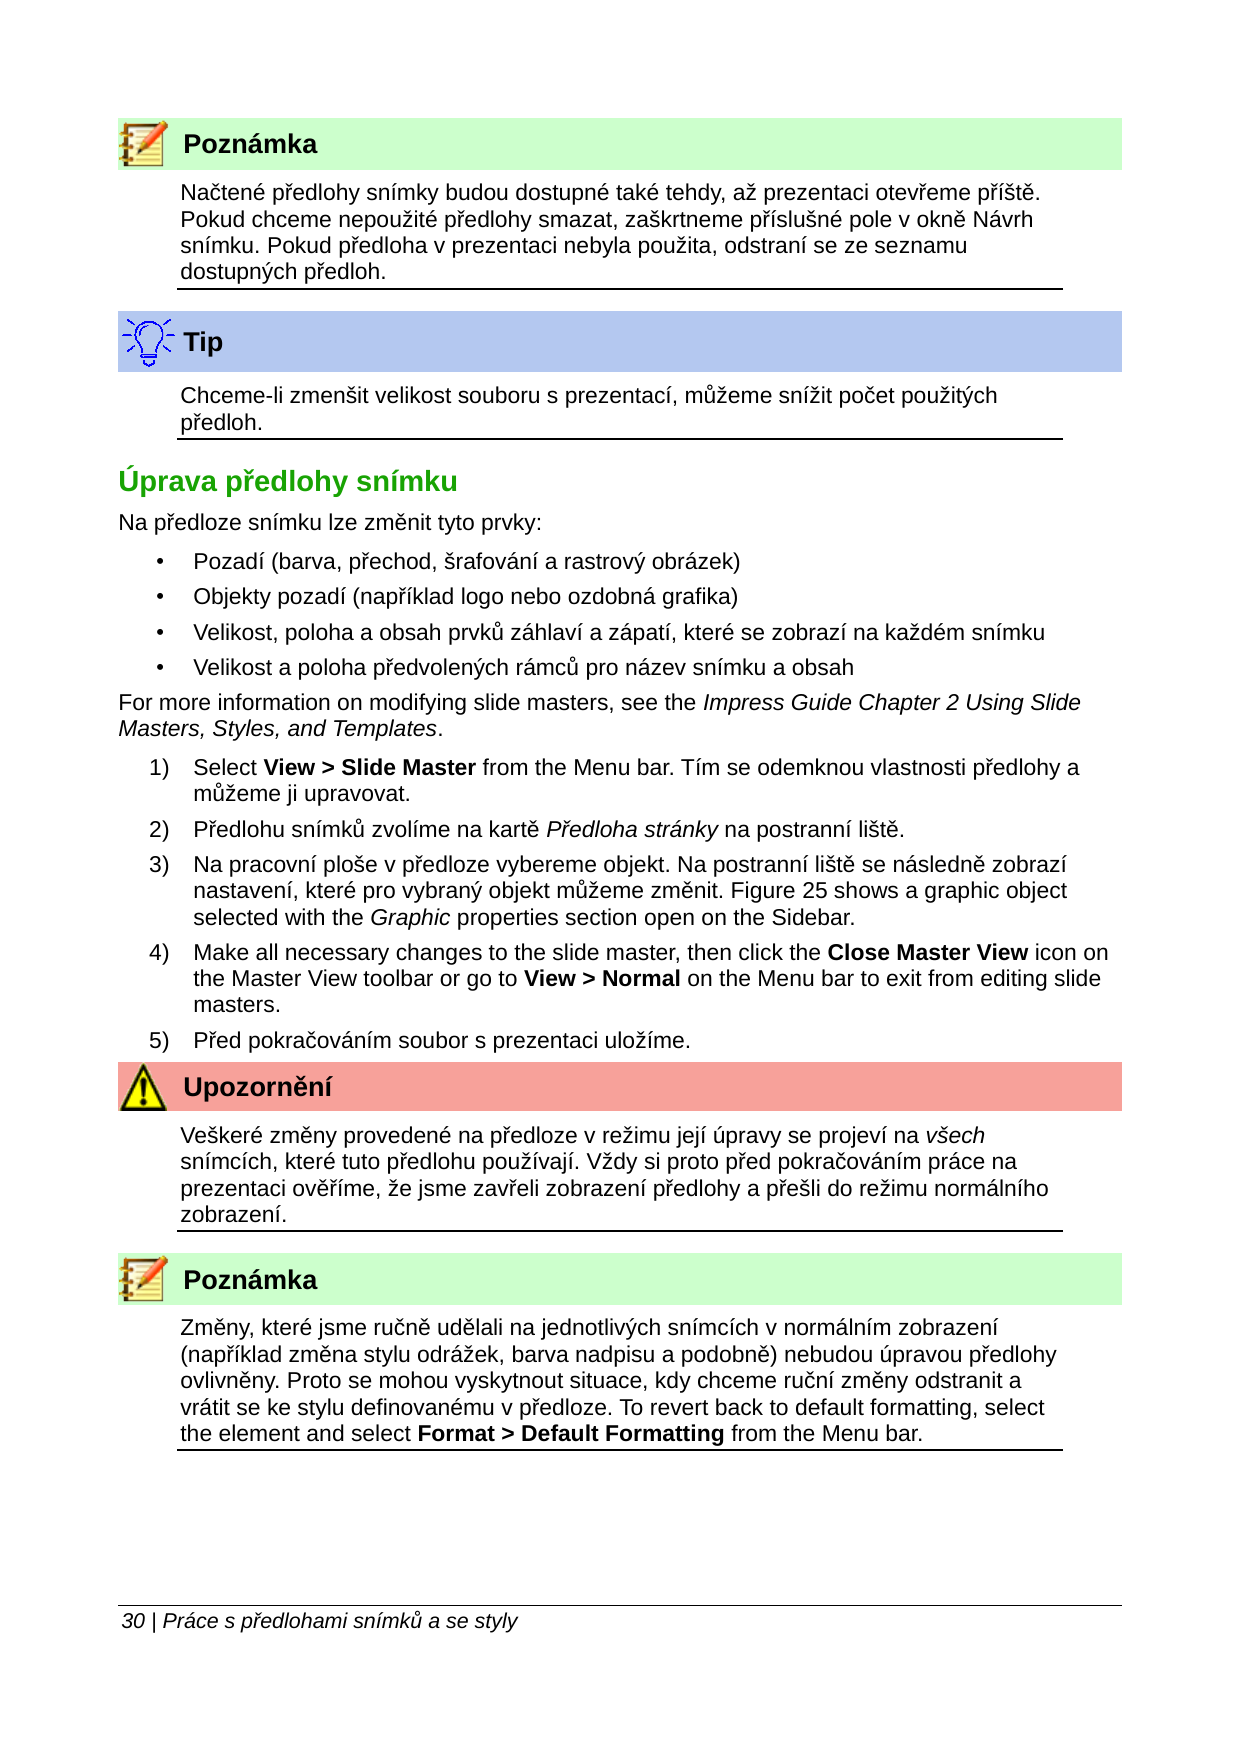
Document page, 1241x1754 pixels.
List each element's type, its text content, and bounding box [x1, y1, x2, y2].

list Na pracovní ploše v předloze vybereme objekt. Na postranní liště se následně zobrazí nastavení, které pro vybraný objekt můžeme změnit. Figure 25 shows a graphic object selected with the Graphic properties section open on the Sidebar. [169, 851, 1122, 930]
picture [119, 119, 170, 170]
text Chceme-li zmenšit velikost souboru s prezentací, můžeme snížit počet použitých předloh. [177, 379, 1063, 438]
list Na předloze snímku lze změnit tyto prvky: [118, 509, 1122, 536]
text Veškeré změny provedené na předloze v režimu její úpravy se projeví na všech snímcích, které tuto předlohu používají. Vždy si proto před pokračováním práce na prezentaci ověříme, že jsme zavřeli zobrazení předlohy a přešli do režimu normálního zobrazení. [177, 1119, 1063, 1230]
subtitle Úprava předlohy snímku [118, 464, 1122, 497]
subtitle Poznámka [118, 1253, 1122, 1305]
list Před pokračováním soubor s prezentaci uložíme. [169, 1027, 1122, 1053]
list Select View > Slide Master from the Menu bar. Tím se odemknou vlastnosti předlohy a můžeme ji upravovat. [169, 754, 1122, 807]
subtitle Poznámka [118, 118, 1122, 170]
list Pozadí (barva, přechod, šrafování a rastrový obrázek) [156, 548, 1122, 574]
text For more information on modifying slide masters, see the Impress Guide Chapter 2 Using Slide Masters, Styles, and Templates. [118, 689, 1122, 742]
list Velikost a poloha předvolených rámců pro název snímku a obsah [156, 654, 1122, 680]
list Velikost, poloha a obsah prvků záhlaví a zápatí, které se zobrazí na každém snímku [156, 618, 1122, 645]
list Objekty pozadí (například logo nebo ozdobná grafika) [156, 583, 1122, 609]
list Make all necessary changes to the slide master, then click the Close Master View icon on the Master View toolbar or go to View > Normal on the Menu bar to exit from editing slide masters. [169, 939, 1122, 1018]
text Načtené předlohy snímky budou dostupné také tehdy, až prezentaci otevřeme příště. Pokud chceme nepoužité předlohy smazat, zaškrtneme příslušné pole v okně Návrh snímku. Pokud předloha v prezentaci nebyla použita, odstraní se ze seznamu dostupných předloh. [177, 176, 1063, 288]
subtitle Tip [118, 311, 1122, 372]
list Předlohu snímků zvolíme na kartě Předloha stránky na postranní liště. [169, 816, 1122, 842]
picture [119, 1254, 170, 1305]
picture [119, 1062, 167, 1111]
subtitle Upozornění [167, 1062, 1122, 1111]
text Změny, které jsme ručně udělali na jednotlivých snímcích v normálním zobrazení (například změna stylu odrážek, barva nadpisu a podobně) nebudou úpravou předlohy ovlivněny. Proto se mohou vyskytnout situace, kdy chceme ruční změny odstranit a vrátit se ke stylu definovanému v předloze. To revert back to default formatting, select the element and select Format > Default Formatting from the Menu bar. [177, 1311, 1063, 1449]
picture [119, 311, 179, 371]
